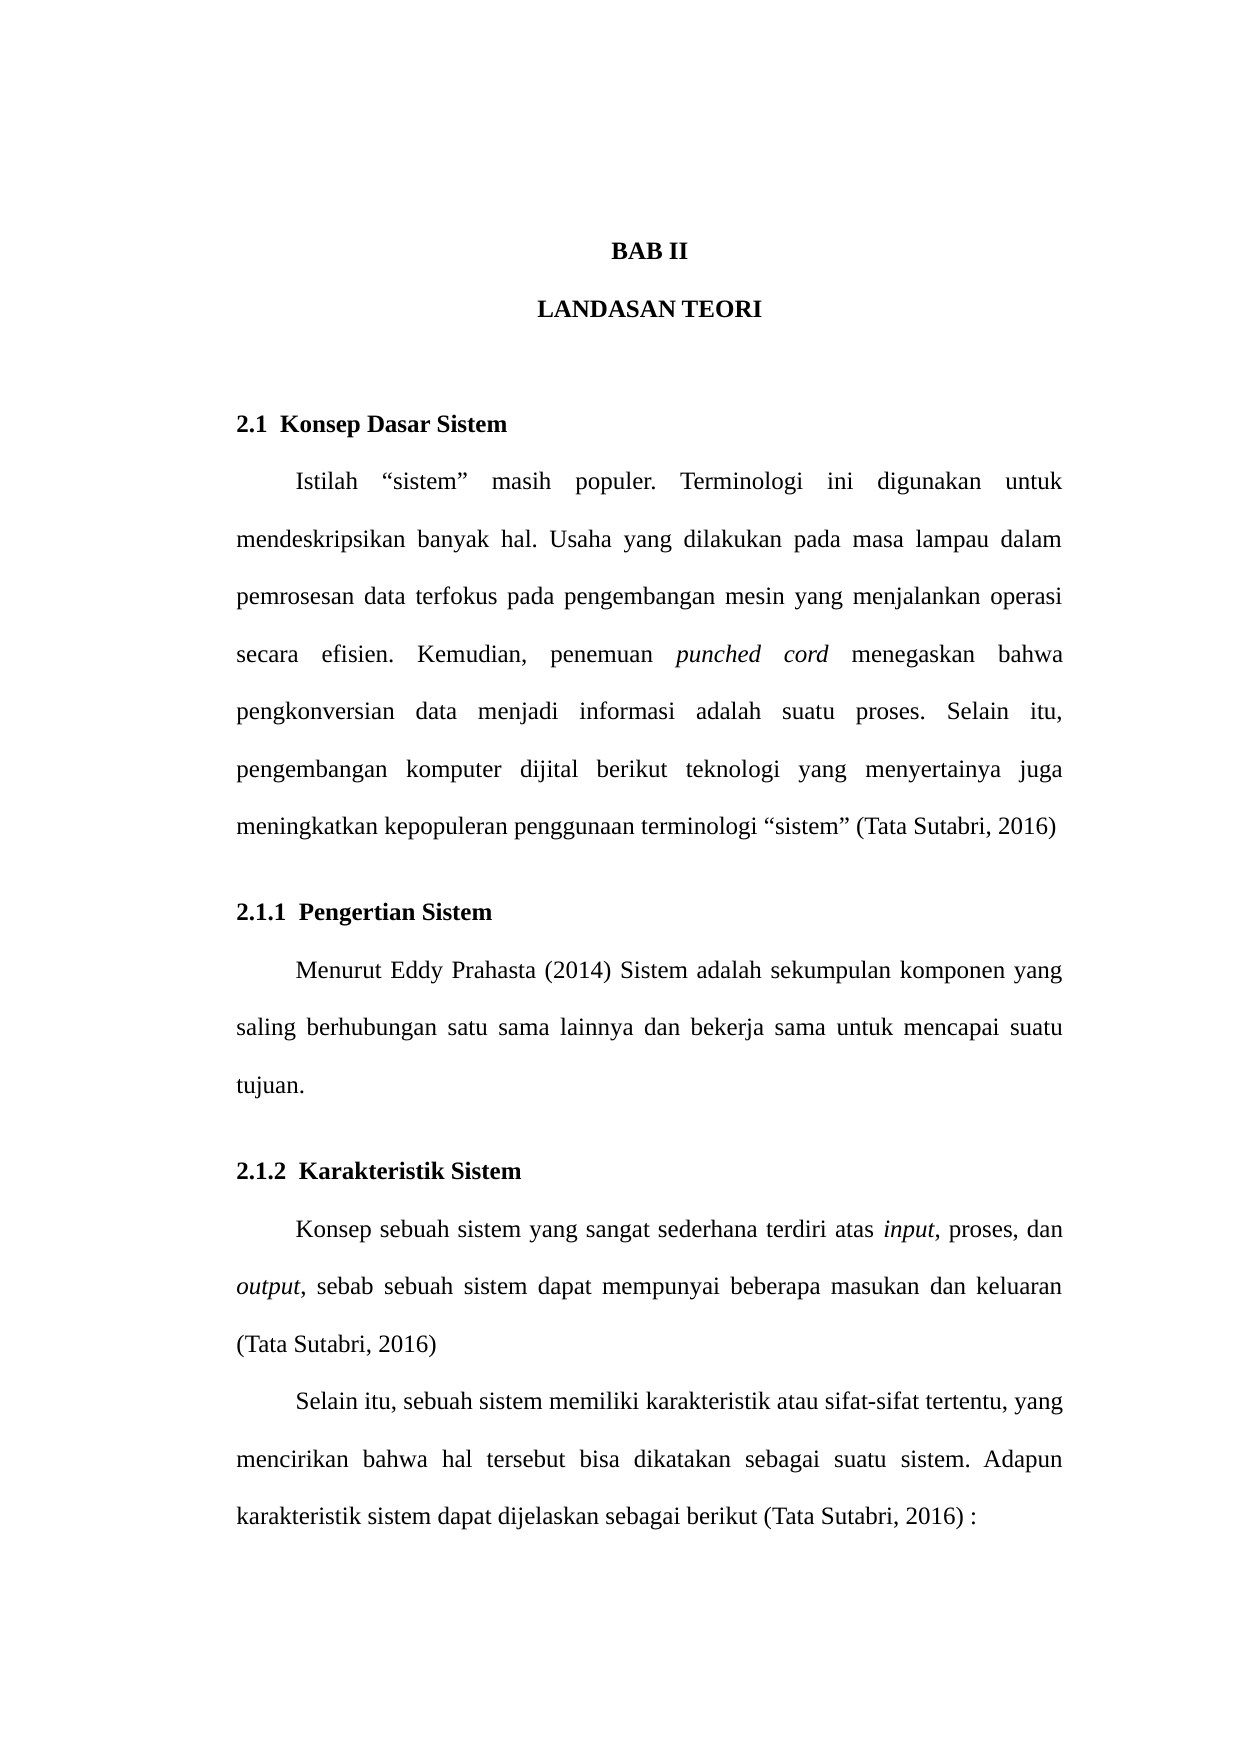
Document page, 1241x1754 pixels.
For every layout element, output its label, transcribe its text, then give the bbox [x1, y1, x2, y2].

subtitle Pengertian Sistem [236, 897, 1063, 926]
text Konsep sebuah sistem yang sangat sederhana terdiri atas input, proses, dan output, sebab sebuah sistem dapat mempunyai beberapa masukan dan keluaran (Tata Sutabri, 2016) [236, 1214, 1063, 1357]
subtitle Konsep Dasar Sistem [236, 409, 1063, 437]
text BAB II LANDASAN TEORI [236, 236, 1063, 322]
text Istilah “sistem” masih populer. Terminologi ini digunakan untuk mendeskripsikan banyak hal. Usaha yang dilakukan pada masa lampau dalam pemrosesan data terfokus pada pengembangan mesin yang menjalankan operasi secara efisien. Kemudian, penemuan punched cord menegaskan bahwa pengkonversian data menjadi informasi adalah suatu proses. Selain itu, pengembangan komputer dijital berikut teknologi yang menyertainya juga meningkatkan kepopuleran penggunaan terminologi “sistem” (Tata Sutabri, 2016) [236, 466, 1063, 840]
text Selain itu, sebuah sistem memiliki karakteristik atau sifat-sifat tertentu, yang mencirikan bahwa hal tersebut bisa dikatakan sebagai suatu sistem. Adapun karakteristik sistem dapat dijelaskan sebagai berikut (Tata Sutabri, 2016) : [236, 1386, 1063, 1530]
subtitle 2 [236, 351, 1063, 380]
subtitle Karakteristik Sistem [236, 1156, 1063, 1185]
text Menurut Eddy Prahasta (2014) Sistem adalah sekumpulan komponen yang saling berhubungan satu sama lainnya dan bekerja sama untuk mencapai suatu tujuan. [236, 955, 1063, 1099]
